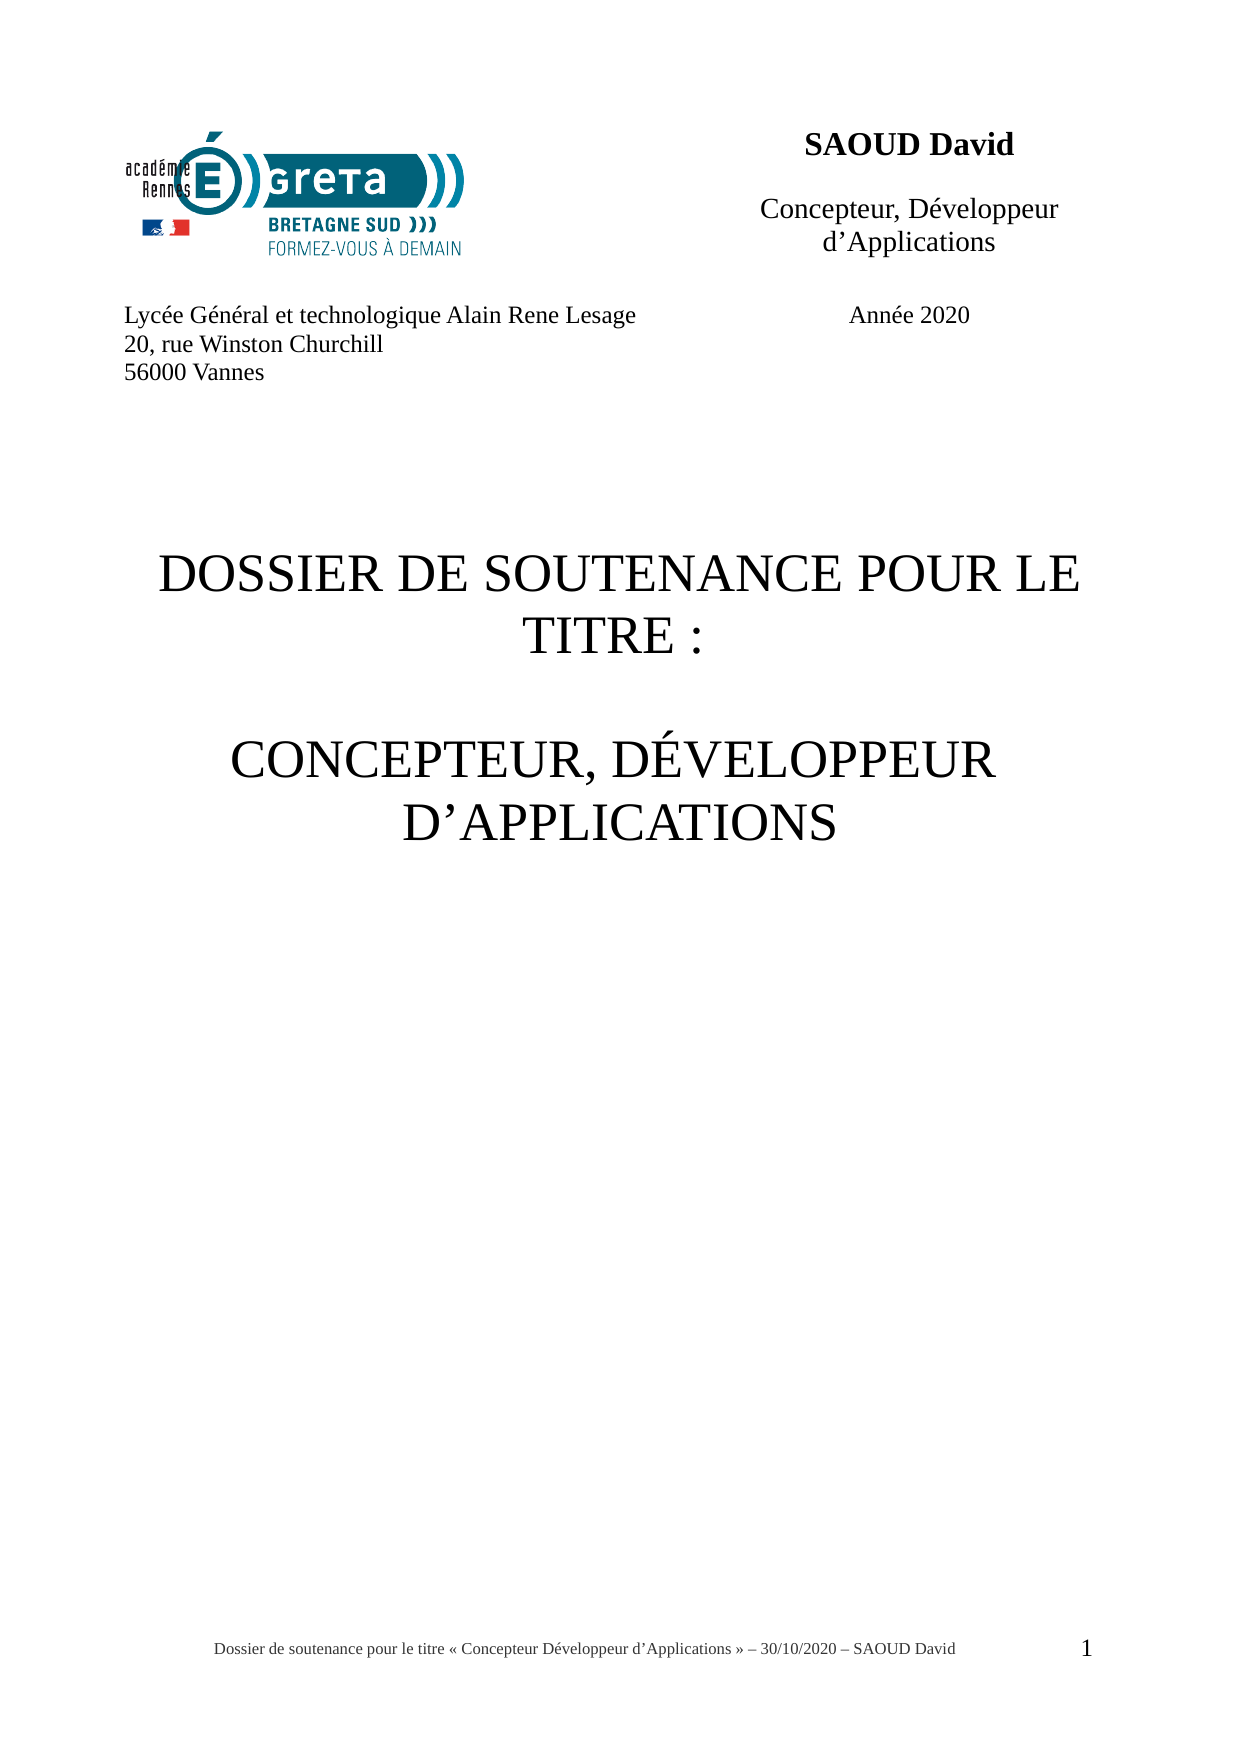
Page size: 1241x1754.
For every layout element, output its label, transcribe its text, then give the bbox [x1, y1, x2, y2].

text DOSSIER DE SOUTENANCE POUR LE TITRE : [118, 541, 1122, 665]
table_cell Lycée Général et technologique Alain Rene Lesage 20, rue Winston Churchill 56000 Vannes [118, 294, 649, 392]
table_header [649, 118, 696, 294]
text D’APPLICATIONS [118, 790, 1122, 852]
table_cell [649, 294, 696, 392]
table_header SAOUD David Concepteur, Développeur d’Applications [696, 118, 1122, 294]
table_header [118, 118, 649, 294]
picture [120, 126, 469, 260]
text CONCEPTEUR, DÉVELOPPEUR [118, 727, 1122, 790]
table_cell Année 2020 [696, 294, 1122, 392]
